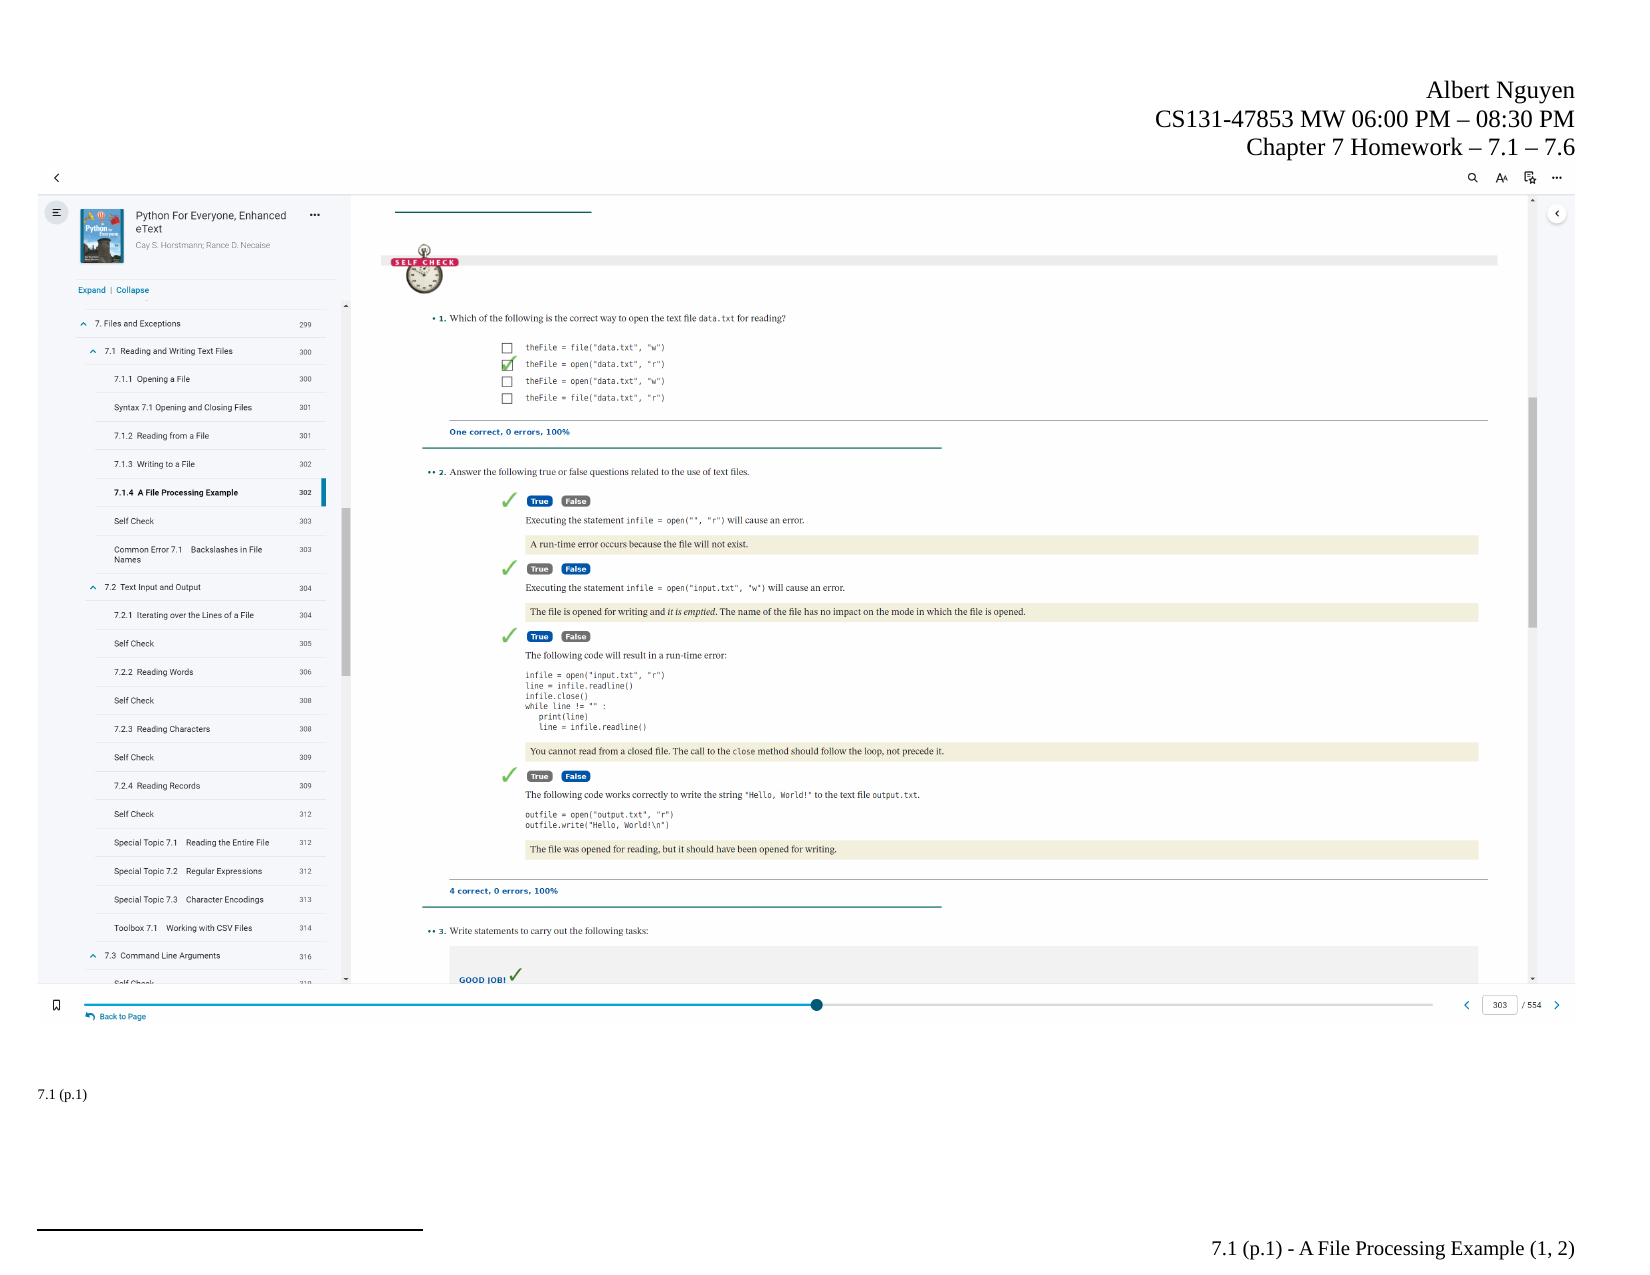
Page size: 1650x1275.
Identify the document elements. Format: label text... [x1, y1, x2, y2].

picture [37, 161, 1575, 997]
text - A File Processing Example (1, 2) [37, 1236, 1575, 1260]
